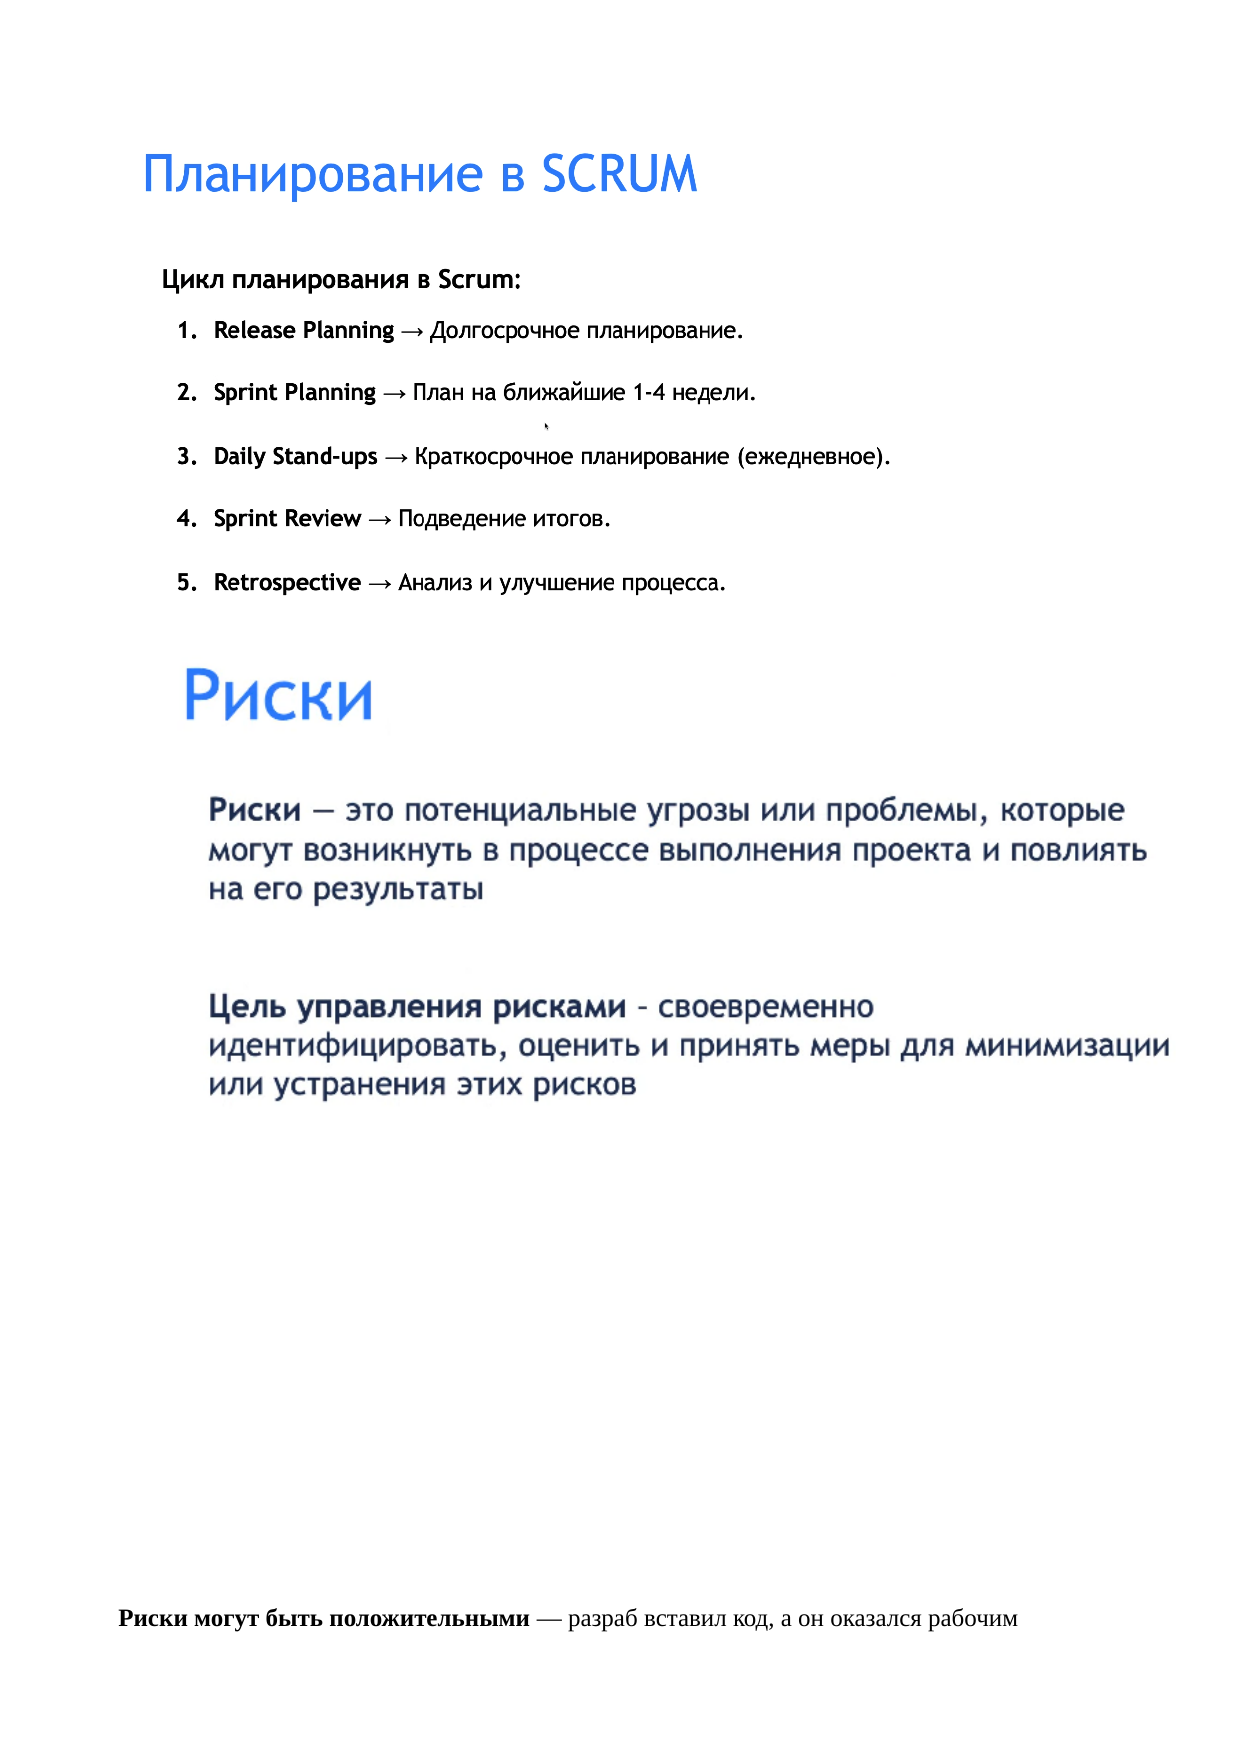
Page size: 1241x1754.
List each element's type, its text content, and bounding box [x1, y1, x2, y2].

picture [135, 142, 901, 618]
picture [172, 652, 1177, 1115]
text Риски могут быть положительными — разраб вставил код, а он оказался рабочим [118, 1603, 1122, 1632]
